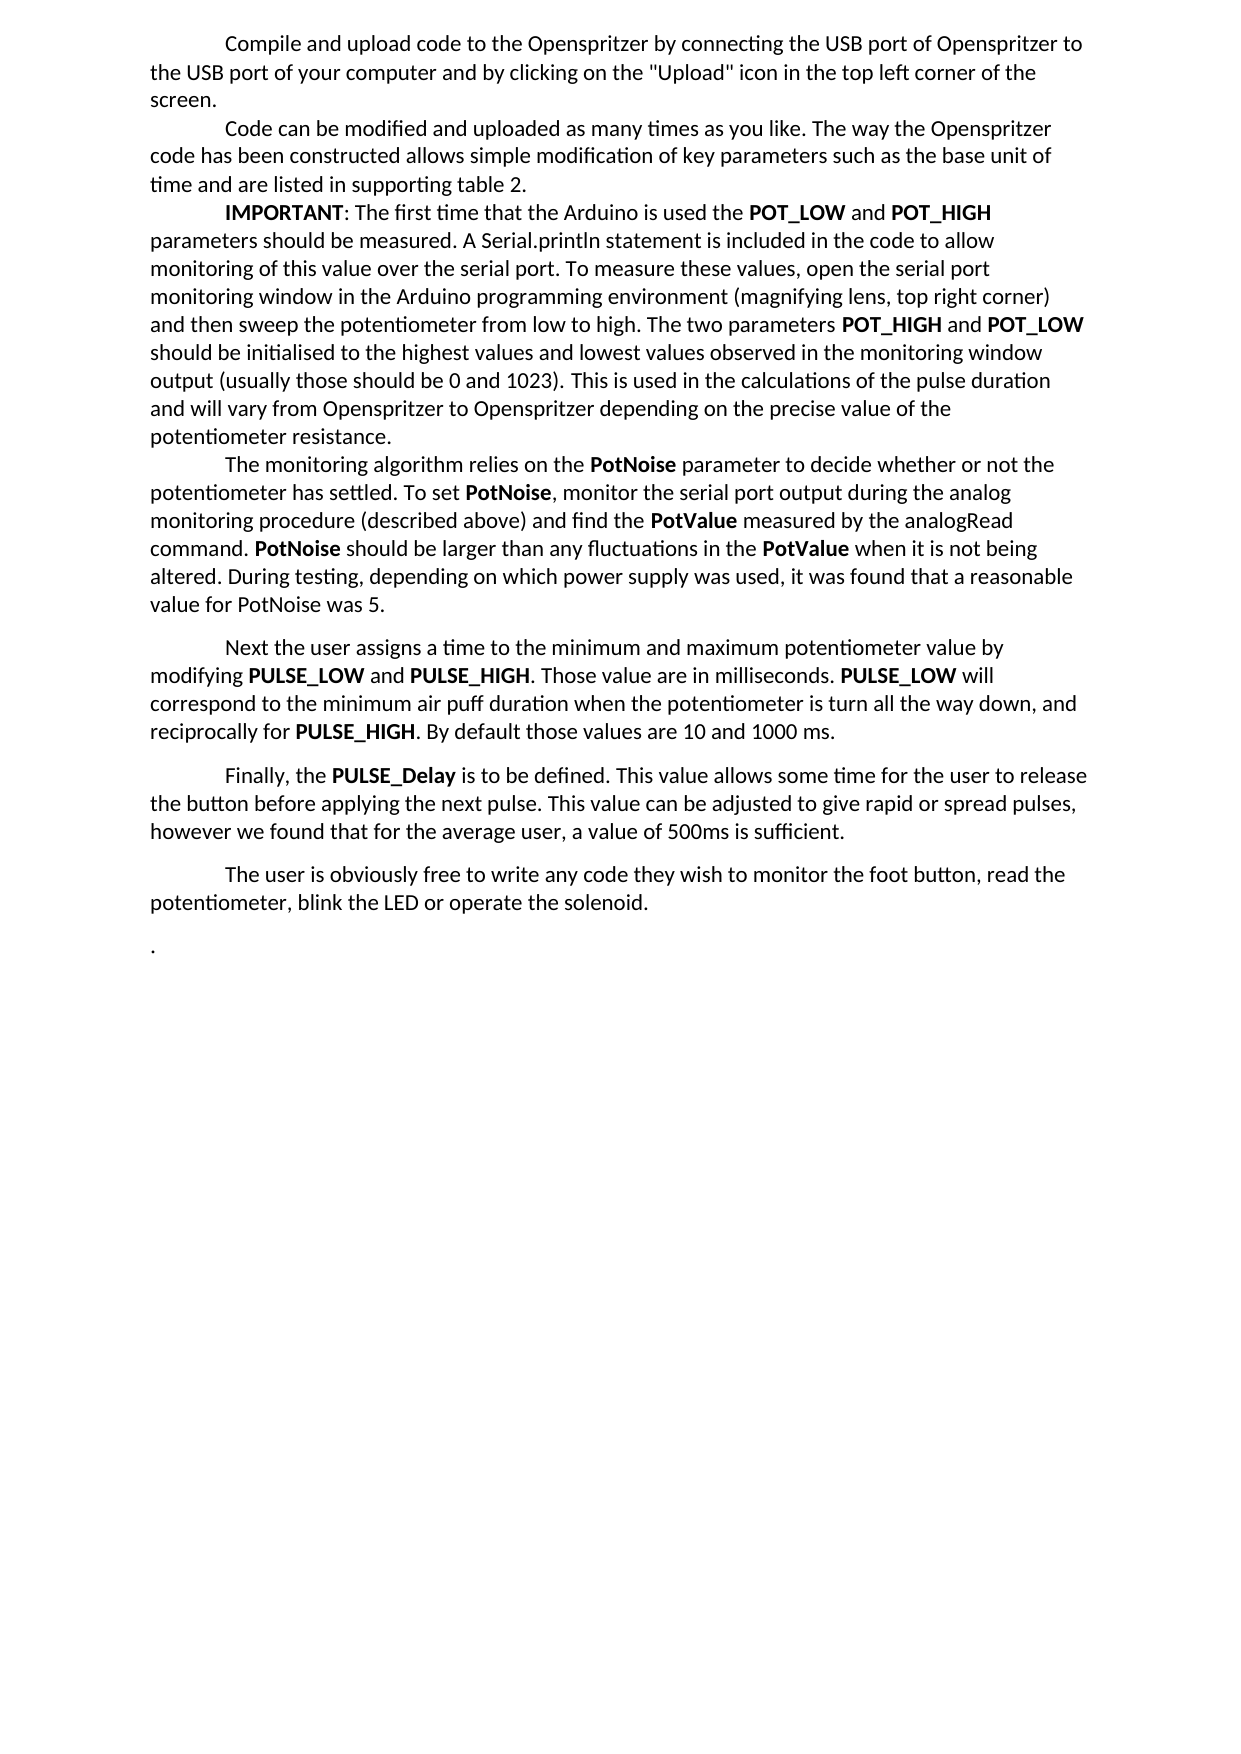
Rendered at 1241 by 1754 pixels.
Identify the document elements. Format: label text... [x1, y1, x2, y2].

text . [150, 931, 1090, 959]
text Compile and upload code to the Openspritzer by connecting the USB port of Openspritzer to the USB port of your computer and by clicking on the "Upload" icon in the top left corner of the screen. [150, 29, 1090, 114]
text The user is obviously free to write any code they wish to monitor the foot button, read the potentiometer, blink the LED or operate the solenoid. [150, 860, 1090, 916]
text Code can be modified and uploaded as many times as you like. The way the Openspritzer code has been constructed allows simple modification of key parameters such as the base unit of time and are listed in supporting table 2. [150, 114, 1090, 198]
text IMPORTANT: The first time that the Arduino is used the POT_LOW and POT_HIGH parameters should be measured. A Serial.println statement is included in the code to allow monitoring of this value over the serial port. To measure these values, open the serial port monitoring window in the Arduino programming environment (magnifying lens, top right corner) and then sweep the potentiometer from low to high. The two parameters POT_HIGH and POT_LOW should be initialised to the highest values and lowest values observed in the monitoring window output (usually those should be 0 and 1023). This is used in the calculations of the pulse duration and will vary from Openspritzer to Openspritzer depending on the precise value of the potentiometer resistance. [150, 198, 1090, 450]
text Next the user assigns a time to the minimum and maximum potentiometer value by modifying PULSE_LOW and PULSE_HIGH. Those value are in milliseconds. PULSE_LOW will correspond to the minimum air puff duration when the potentiometer is turn all the way down, and reciprocally for PULSE_HIGH. By default those values are 10 and 1000 ms. [150, 633, 1090, 745]
text The monitoring algorithm relies on the PotNoise parameter to decide whether or not the potentiometer has settled. To set PotNoise, monitor the serial port output during the analog monitoring procedure (described above) and find the PotValue measured by the analogRead command. PotNoise should be larger than any fluctuations in the PotValue when it is not being altered. During testing, depending on which power supply was used, it was found that a reasonable value for PotNoise was 5. [150, 450, 1090, 618]
text Finally, the PULSE_Delay is to be defined. This value allows some time for the user to release the button before applying the next pulse. This value can be adjusted to give rapid or spread pulses, however we found that for the average user, a value of 500ms is sufficient. [150, 761, 1090, 845]
